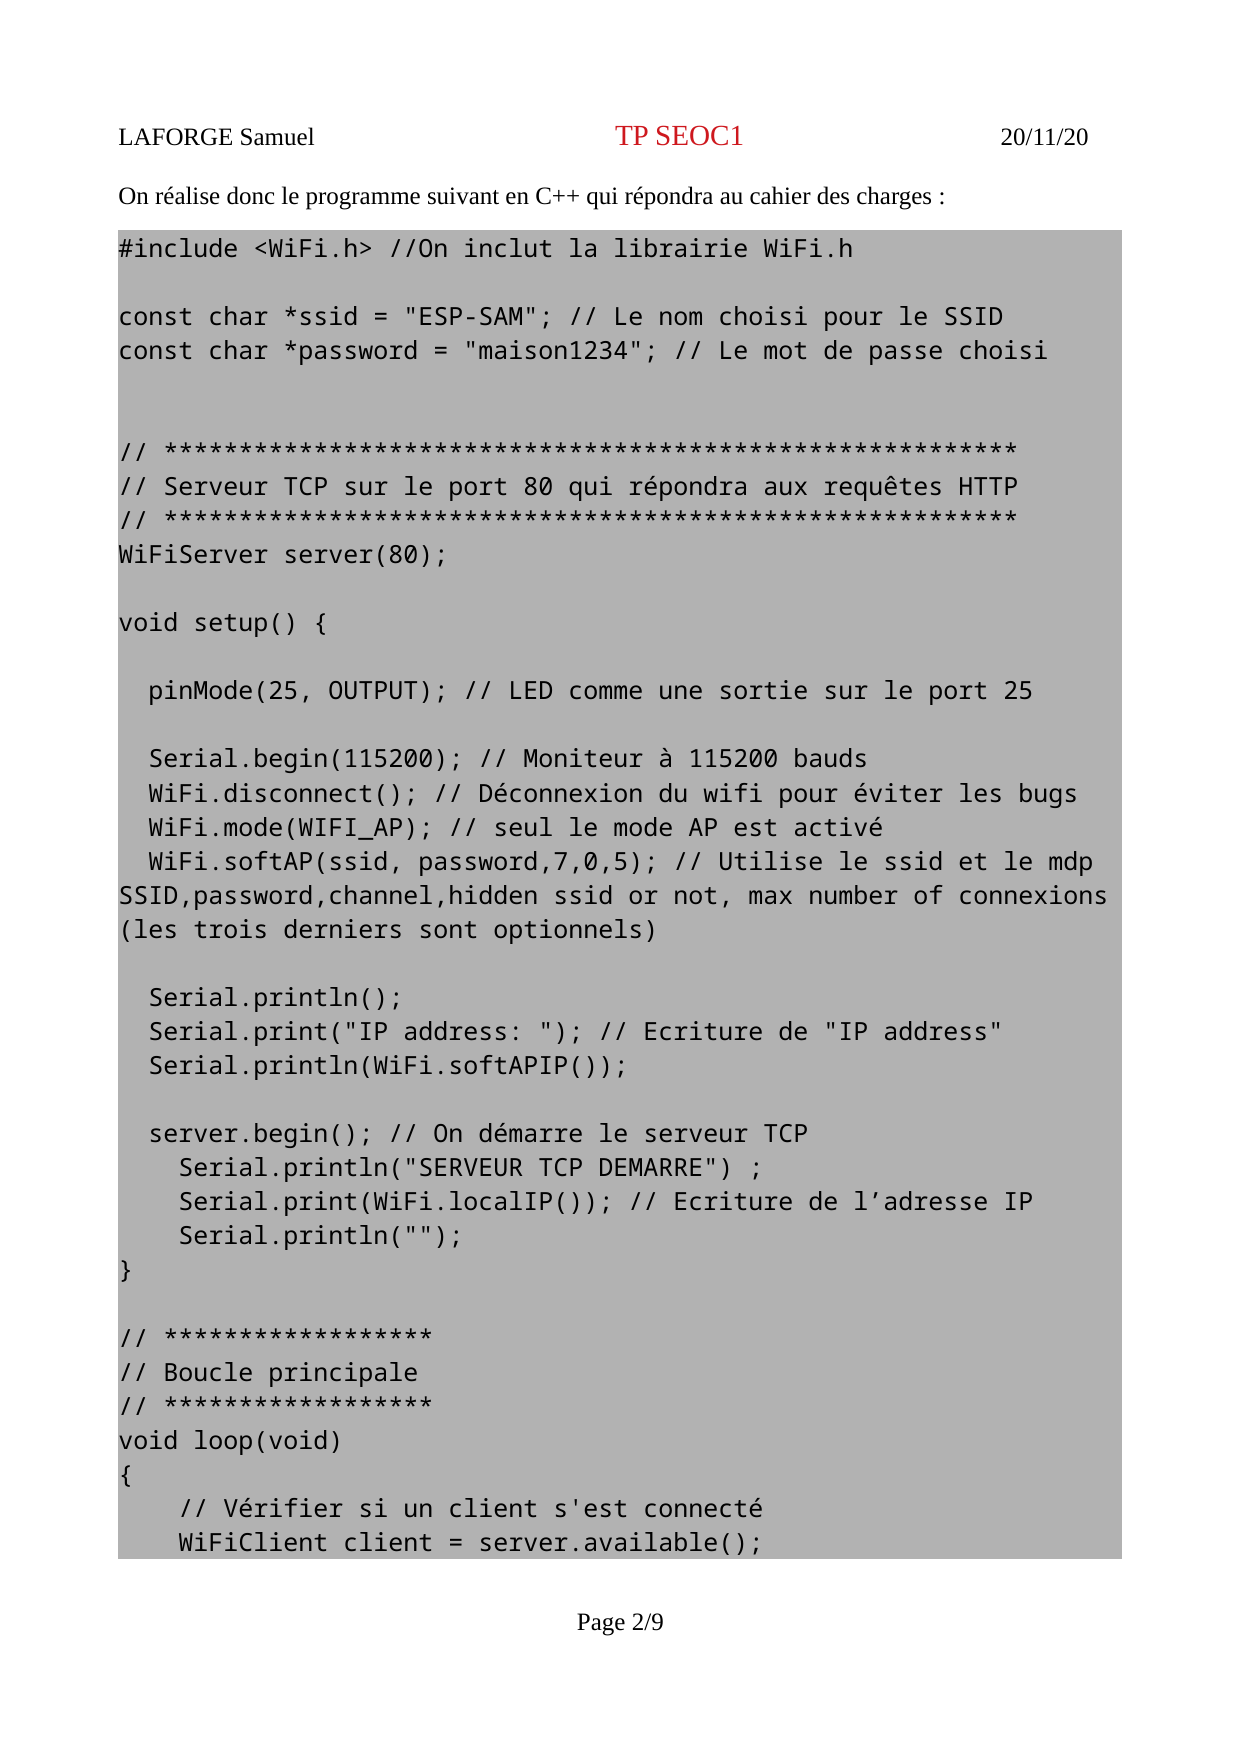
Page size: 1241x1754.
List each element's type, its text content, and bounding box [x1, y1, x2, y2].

text // ********************************************************* [118, 503, 1122, 537]
text { [118, 1456, 1122, 1491]
text server.begin(); // On démarre le serveur TCP [118, 1116, 1122, 1150]
text // ****************** [118, 1388, 1122, 1422]
text Serial.print(WiFi.localIP()); // Ecriture de l’adresse IP [118, 1184, 1122, 1218]
text // Boucle principale [118, 1354, 1122, 1388]
text Serial.begin(115200); // Moniteur à 115200 bauds [118, 741, 1122, 775]
text Serial.println(); [118, 979, 1122, 1014]
text const char *ssid = "ESP-SAM"; // Le nom choisi pour le SSID [118, 298, 1122, 332]
text Serial.println("SERVEUR TCP DEMARRE") ; [118, 1150, 1122, 1184]
text WiFiClient client = server.available(); [118, 1524, 1122, 1559]
text } [118, 1252, 1122, 1286]
text WiFi.softAP(ssid, password,7,0,5); // Utilise le ssid et le mdp SSID,password,channel,hidden ssid or not, max number of connexions (les trois derniers sont optionnels) [118, 843, 1122, 946]
text void loop(void) [118, 1422, 1122, 1456]
text WiFiServer server(80); [118, 537, 1122, 571]
text Serial.print("IP address: "); // Ecriture de "IP address" [118, 1014, 1122, 1048]
text #include <WiFi.h> //On inclut la librairie WiFi.h [118, 230, 1122, 264]
text pinMode(25, OUTPUT); // LED comme une sortie sur le port 25 [118, 673, 1122, 707]
text const char *password = "maison1234"; // Le mot de passe choisi [118, 332, 1122, 366]
text // ********************************************************* [118, 434, 1122, 469]
text WiFi.mode(WIFI_AP); // seul le mode AP est activé [118, 809, 1122, 843]
text // ****************** [118, 1320, 1122, 1354]
text Serial.println(WiFi.softAPIP()); [118, 1048, 1122, 1082]
text void setup() { [118, 605, 1122, 639]
text On réalise donc le programme suivant en C++ qui répondra au cahier des charges : [118, 181, 1122, 210]
text // Serveur TCP sur le port 80 qui répondra aux requêtes HTTP [118, 469, 1122, 503]
text // Vérifier si un client s'est connecté [118, 1491, 1122, 1524]
text Serial.println(""); [118, 1218, 1122, 1252]
text WiFi.disconnect(); // Déconnexion du wifi pour éviter les bugs [118, 775, 1122, 809]
